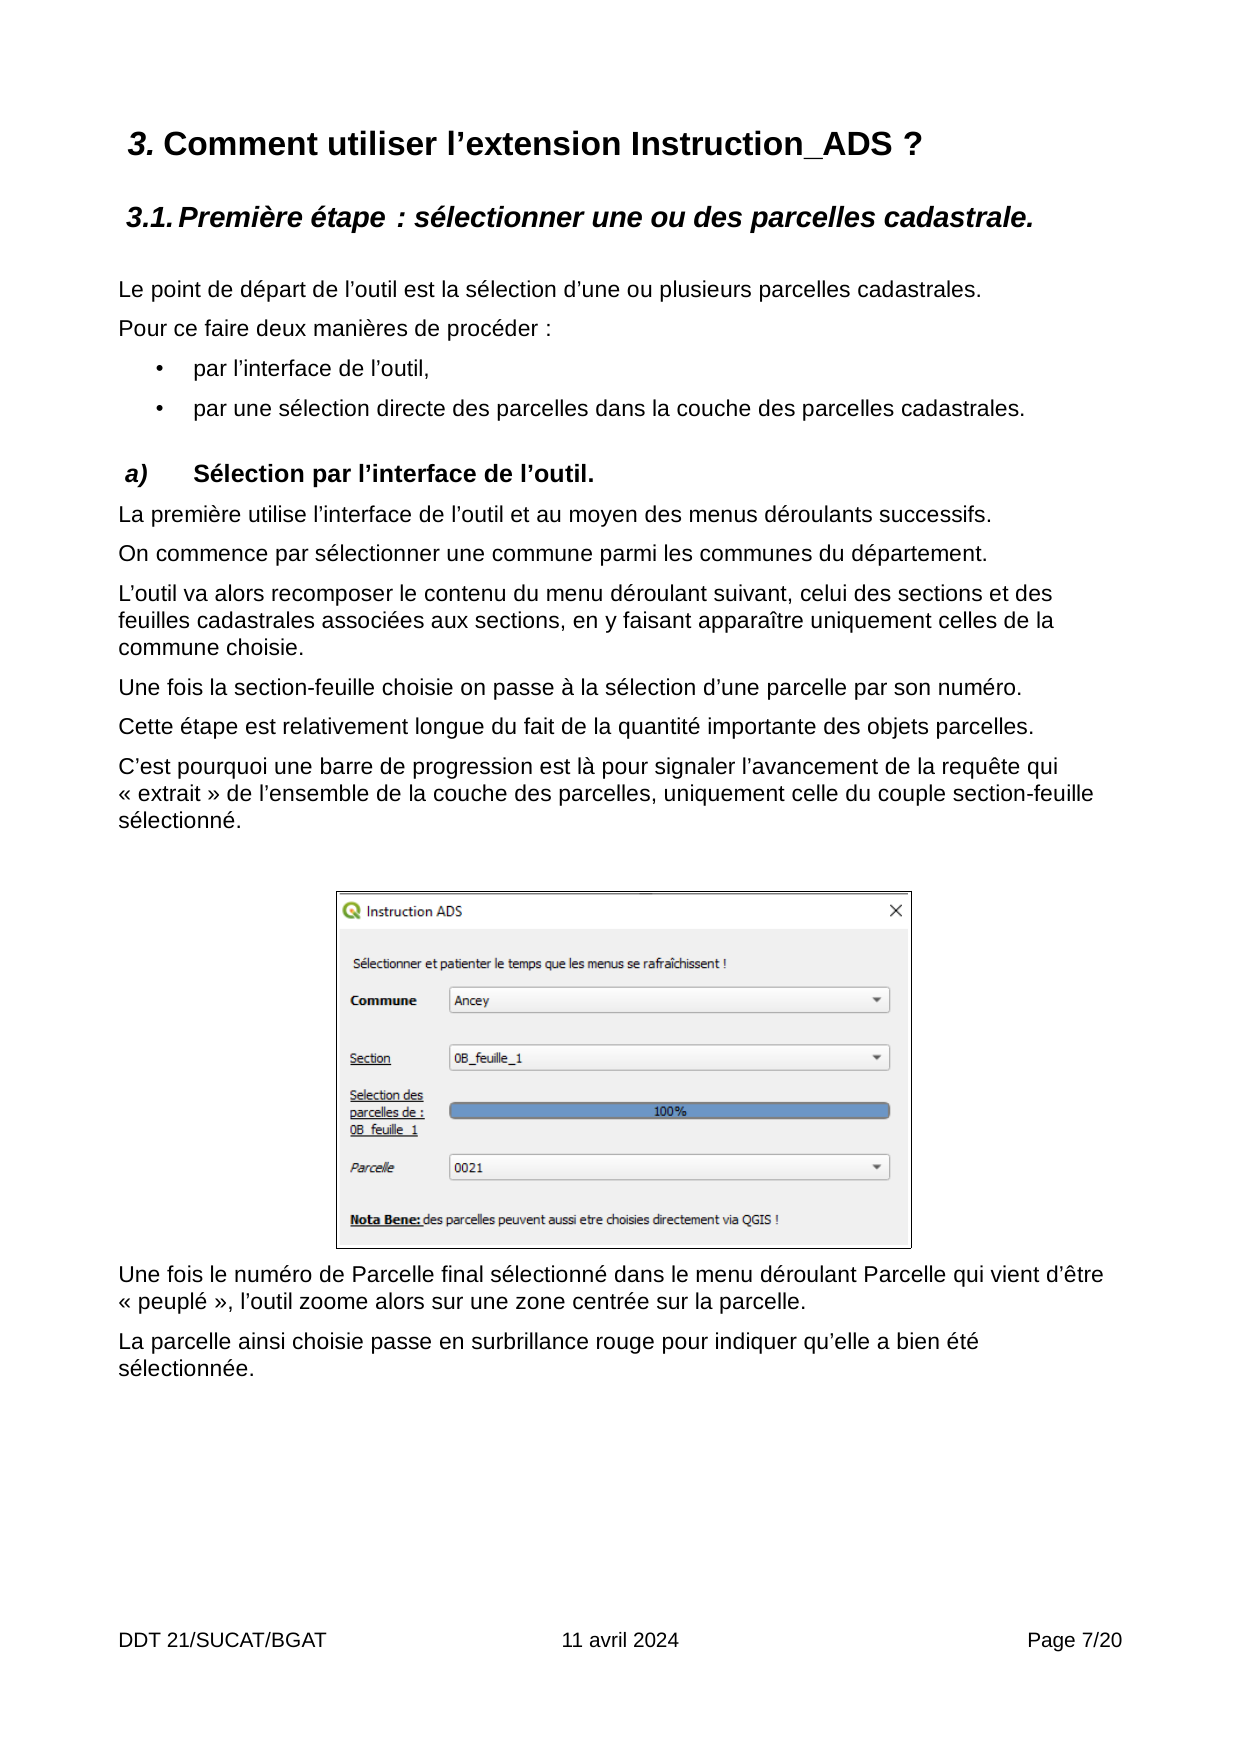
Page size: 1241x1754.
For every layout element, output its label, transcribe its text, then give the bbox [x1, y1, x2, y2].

text On commence par sélectionner une commune parmi les communes du département. [118, 539, 1122, 567]
subtitle Première étape : sélectionner une ou des parcelles cadastrale. [118, 200, 1122, 233]
list par une sélection directe des parcelles dans la couche des parcelles cadastrales. [156, 394, 1122, 421]
text L’outil va alors recomposer le contenu du menu déroulant suivant, celui des sections et des feuilles cadastrales associées aux sections, en y faisant apparaître uniquement celles de la commune choisie. [118, 579, 1122, 660]
subtitle Comment utiliser l’extension Instruction_ADS ? [118, 124, 1122, 162]
subtitle Sélection par l’interface de l’outil. [118, 458, 1122, 487]
text Une fois le numéro de Parcelle final sélectionné dans le menu déroulant Parcelle qui vient d’être « peuplé », l’outil zoome alors sur une zone centrée sur la parcelle. [118, 1261, 1122, 1315]
list par l’interface de l’outil, [156, 354, 1122, 381]
text La première utilise l’interface de l’outil et au moyen des menus déroulants successifs. [118, 500, 1122, 527]
picture [339, 893, 908, 1245]
text Une fois la section-feuille choisie on passe à la sélection d’une parcelle par son numéro. [118, 673, 1122, 700]
text Le point de départ de l’outil est la sélection d’une ou plusieurs parcelles cadastrales. [118, 275, 1122, 302]
text Pour ce faire deux manières de procéder : [118, 315, 1122, 342]
text La parcelle ainsi choisie passe en surbrillance rouge pour indiquer qu’elle a bien été sélectionnée. [118, 1327, 1122, 1381]
text C’est pourquoi une barre de progression est là pour signaler l’avancement de la requête qui « extrait » de l’ensemble de la couche des parcelles, uniquement celle du couple section-feuille sélectionné. [118, 752, 1122, 833]
text Cette étape est relativement longue du fait de la quantité importante des objets parcelles. [118, 712, 1122, 739]
